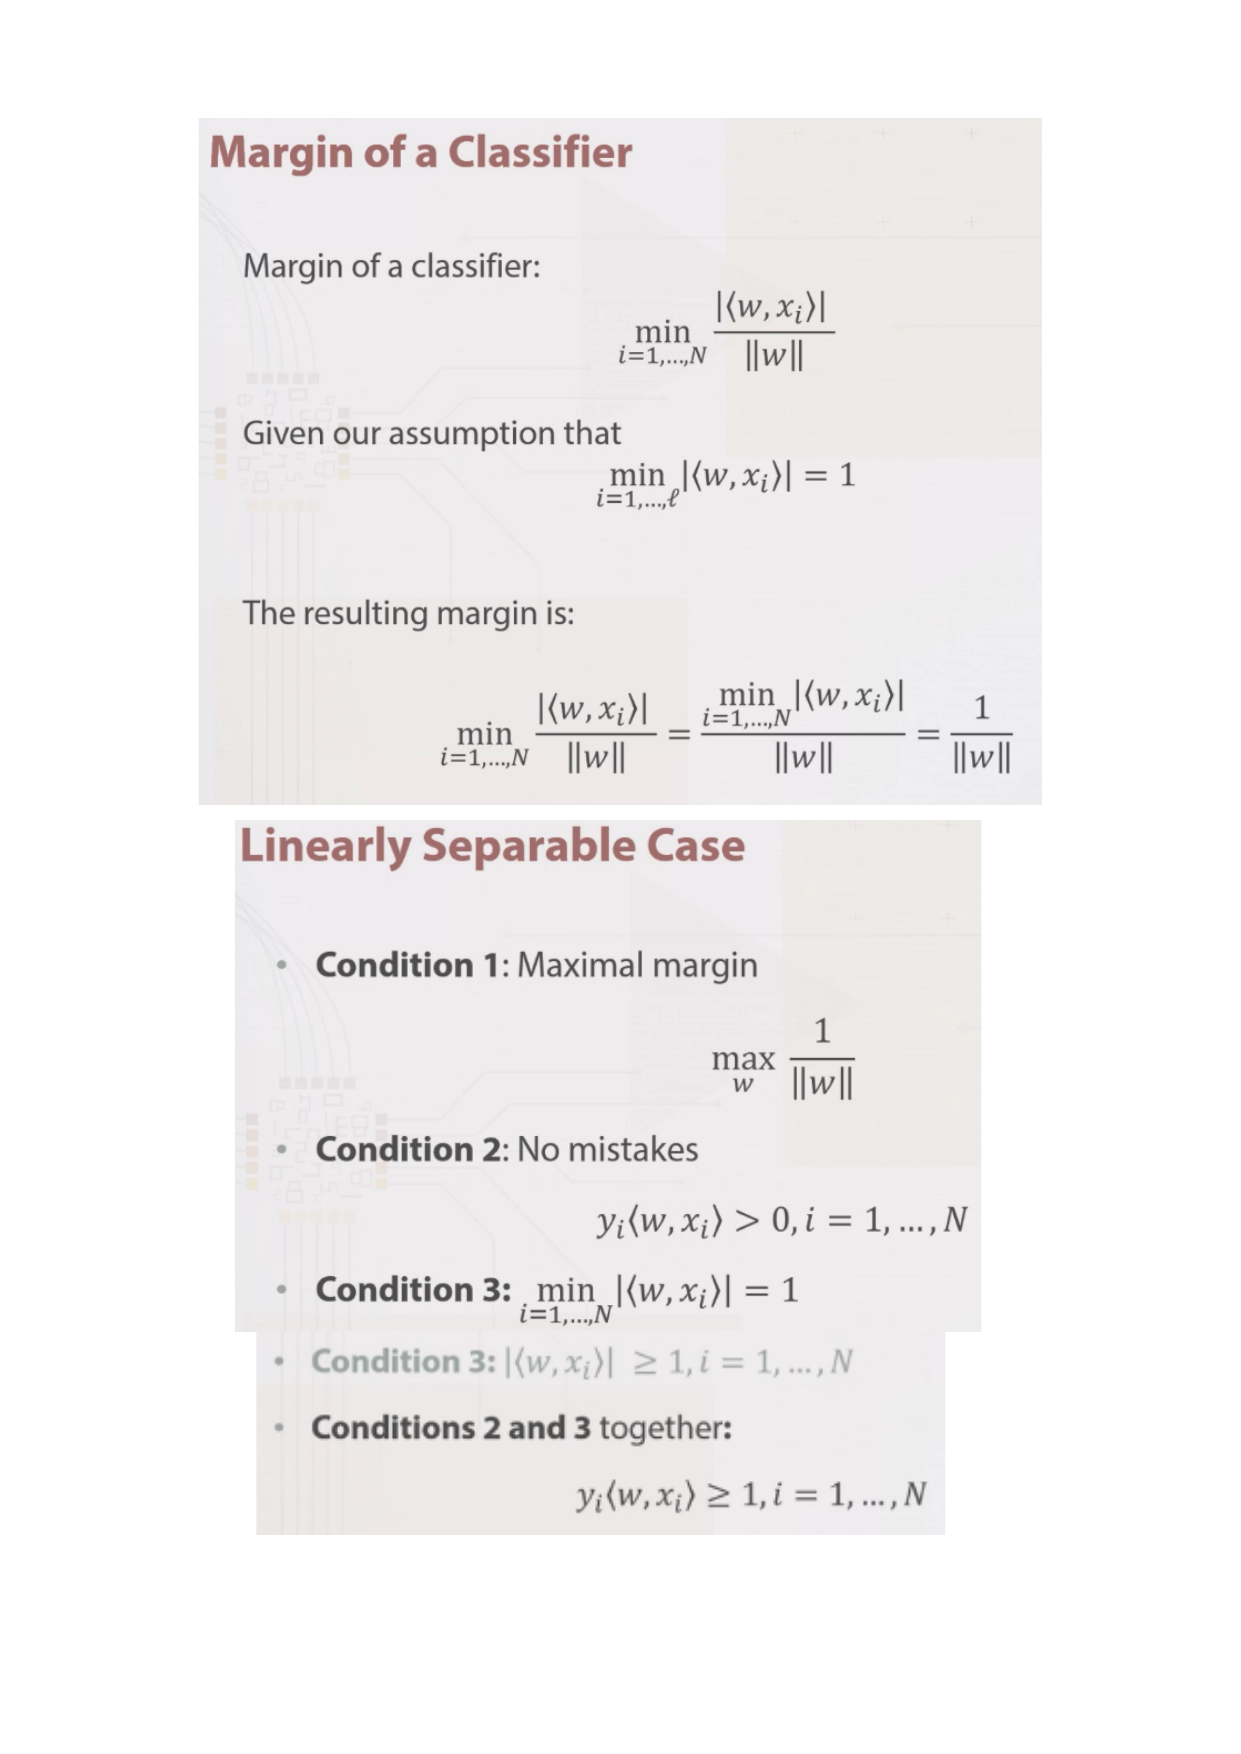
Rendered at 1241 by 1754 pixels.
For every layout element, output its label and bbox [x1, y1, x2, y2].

picture [198, 118, 1042, 805]
picture [234, 820, 982, 1535]
